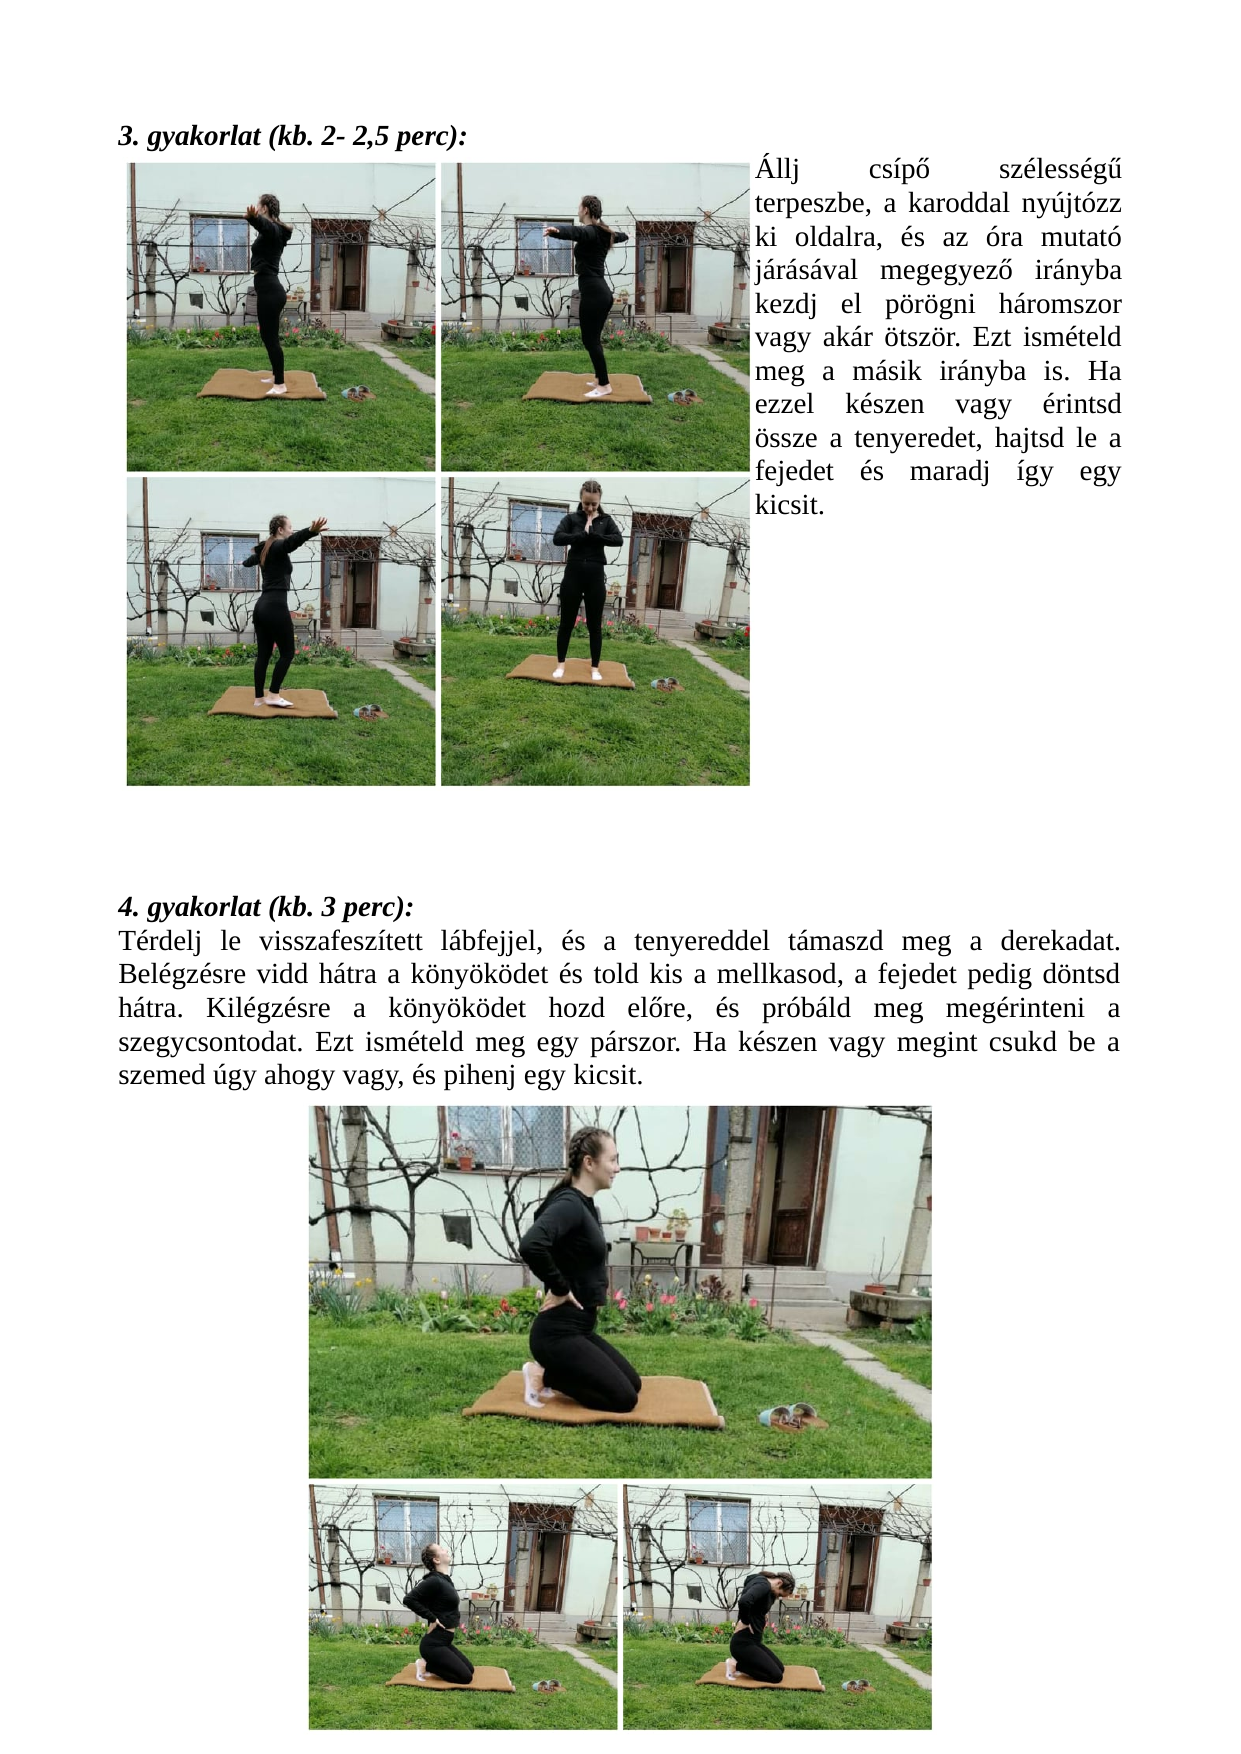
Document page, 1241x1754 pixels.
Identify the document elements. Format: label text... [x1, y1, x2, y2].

text 3. gyakorlat (kb. 2- 2,5 perc): [118, 118, 1122, 152]
picture [303, 1101, 937, 1735]
text 4. gyakorlat (kb. 3 perc): [118, 889, 1122, 923]
picture [121, 157, 755, 791]
text Állj csípő szélességű terpeszbe, a karoddal nyújtózz ki oldalra, és az óra mutató járásával megegyező irányba kezdj el pörögni háromszor vagy akár ötször. Ezt ismételd meg a másik irányba is. Ha ezzel készen vagy érintsd össze a tenyeredet, hajtsd le a fejedet és maradj így egy kicsit. [118, 152, 1122, 521]
text Térdelj le visszafeszített lábfejjel, és a tenyereddel támaszd meg a derekadat. Belégzésre vidd hátra a könyöködet és told kis a mellkasod, a fejedet pedig döntsd hátra. Kilégzésre a könyöködet hozd előre, és próbáld meg megérinteni a szegycsontodat. Ezt ismételd meg egy párszor. Ha készen vagy megint csukd be a szemed úgy ahogy vagy, és pihenj egy kicsit. [118, 923, 1122, 1091]
